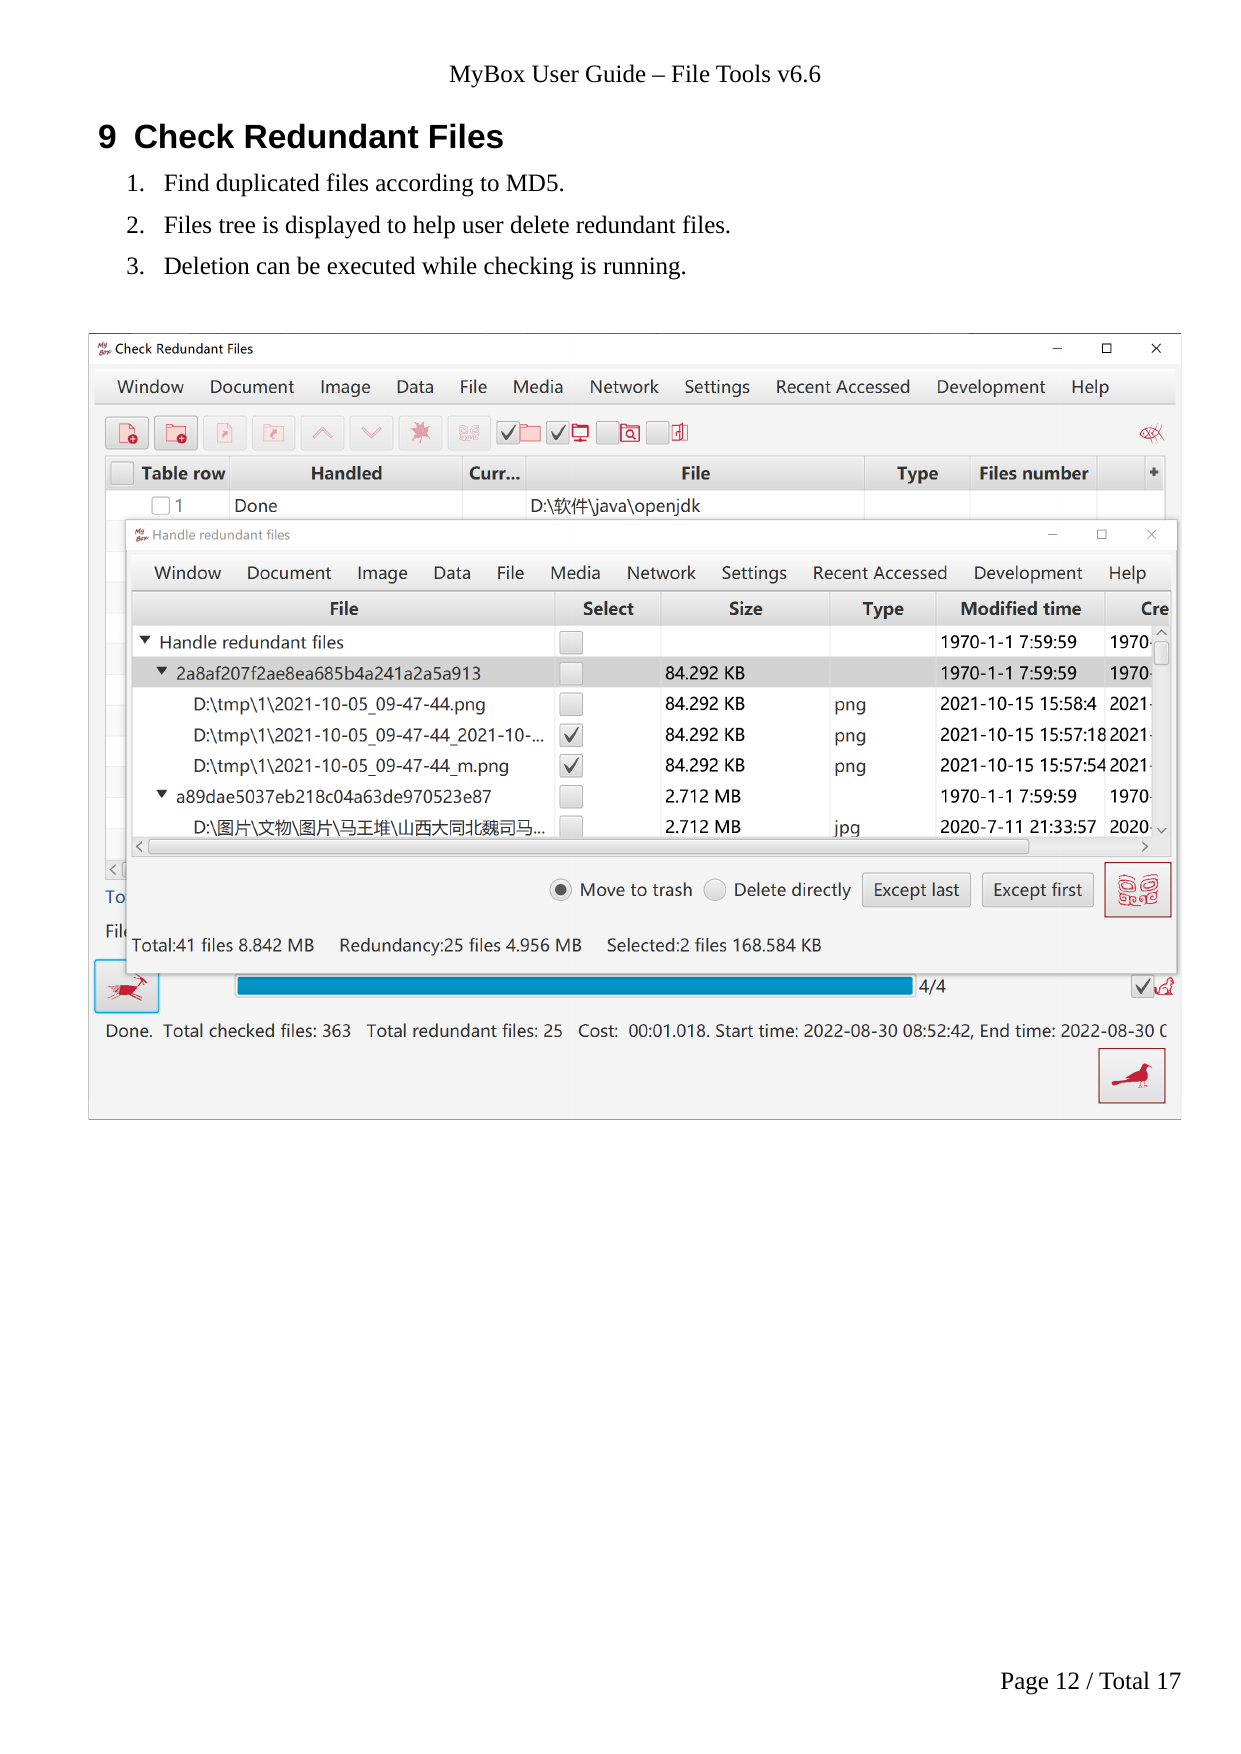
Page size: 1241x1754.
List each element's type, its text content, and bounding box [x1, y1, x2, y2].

list Deletion can be executed while checking is running. [126, 251, 1181, 280]
picture [88, 333, 1182, 1120]
subtitle Check Redundant Files [88, 117, 1181, 156]
list Find duplicated files according to MD5. [126, 168, 1181, 197]
list Files tree is displayed to help user delete redundant files. [126, 210, 1181, 238]
